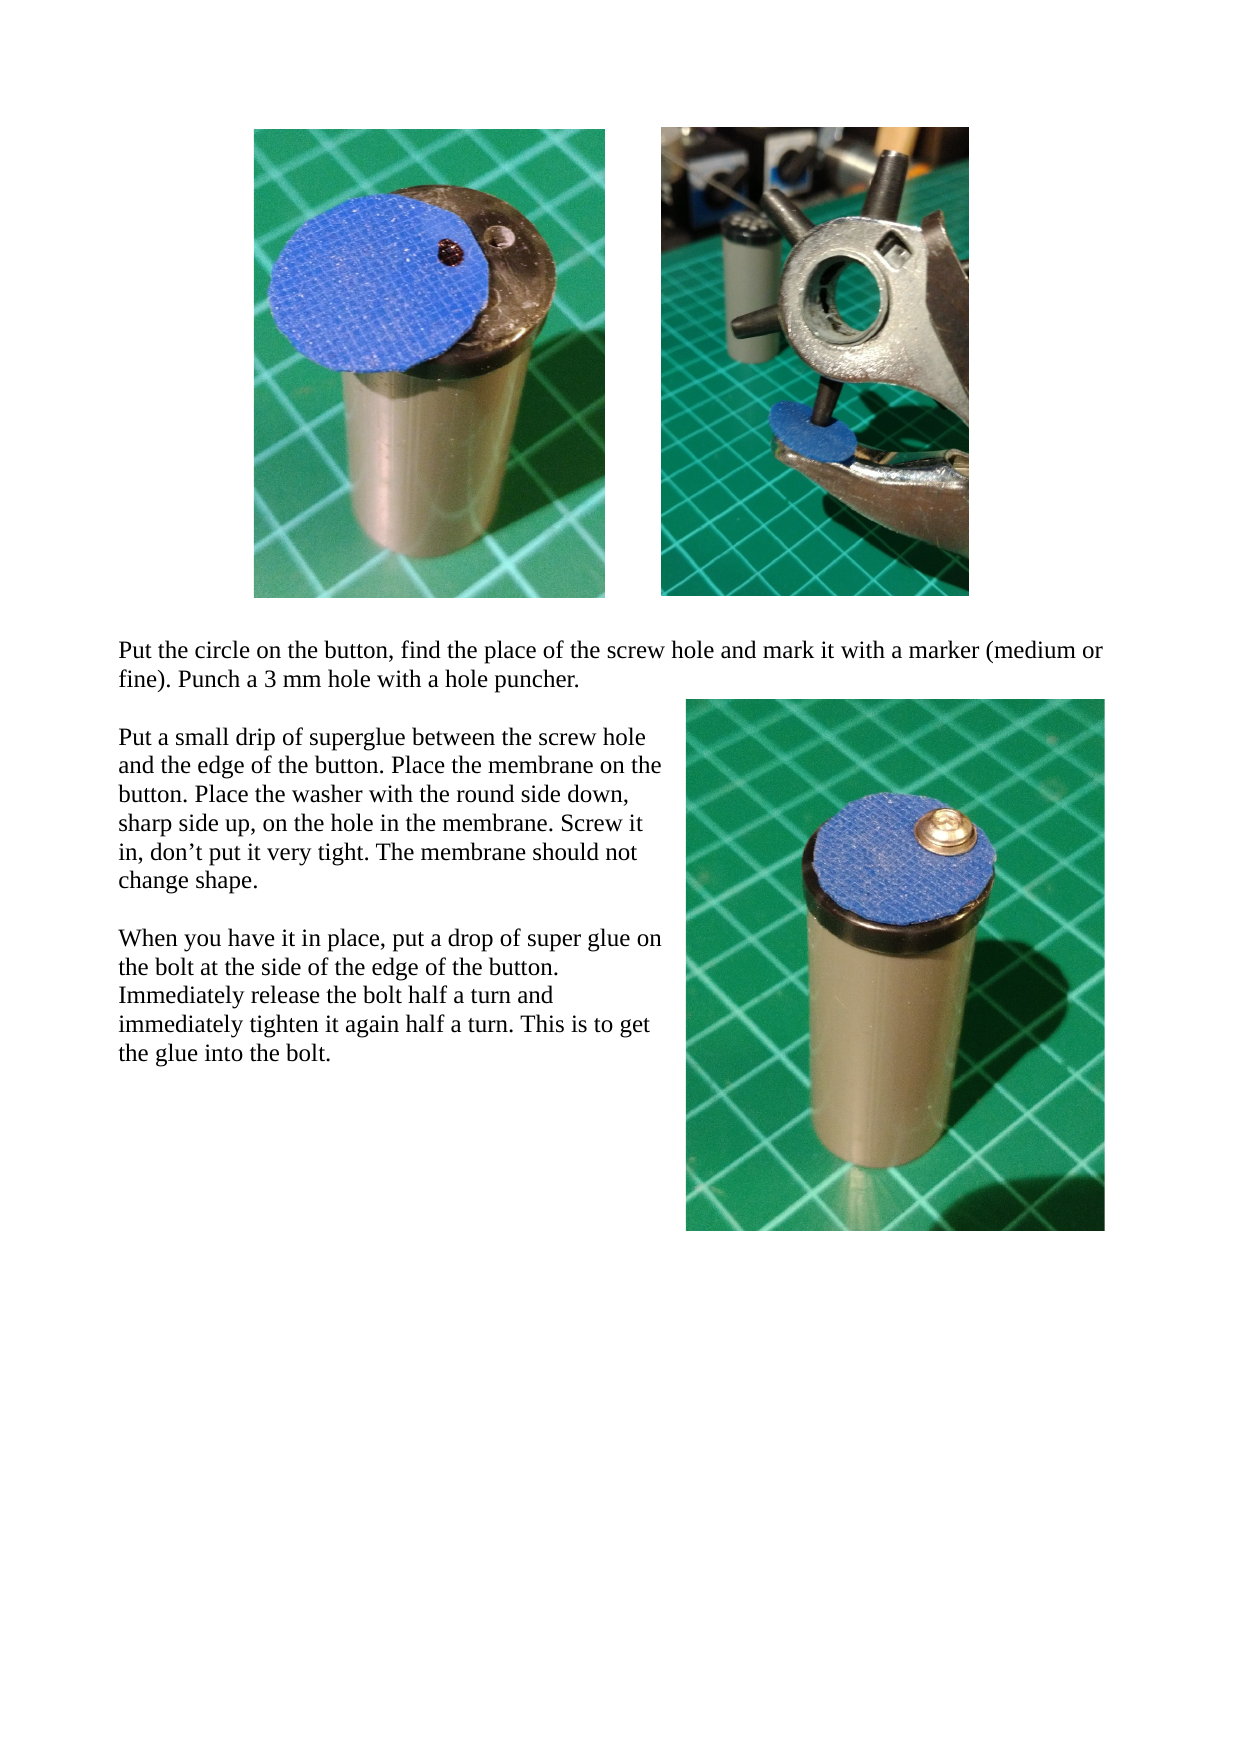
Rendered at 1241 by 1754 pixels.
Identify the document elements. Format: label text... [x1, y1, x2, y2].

picture [685, 699, 1105, 1231]
picture [253, 129, 605, 598]
text When you have it in place, put a drop of super glue on the bolt at the side of the edge of the button. Immediately release the bolt half a turn and immediately tighten it again half a turn. This is to get the glue into the bolt. [118, 923, 685, 1067]
text Put a small drip of superglue between the screw hole and the edge of the button. Place the membrane on the button. Place the washer with the round side down, sharp side up, on the hole in the membrane. Screw it in, don’t put it very tight. The membrane should not change shape. [118, 722, 685, 894]
picture [661, 127, 969, 596]
text Put the circle on the button, find the place of the screw hole and mark it with a marker (medium or fine). Punch a 3 mm hole with a hole puncher. [118, 262, 1122, 693]
